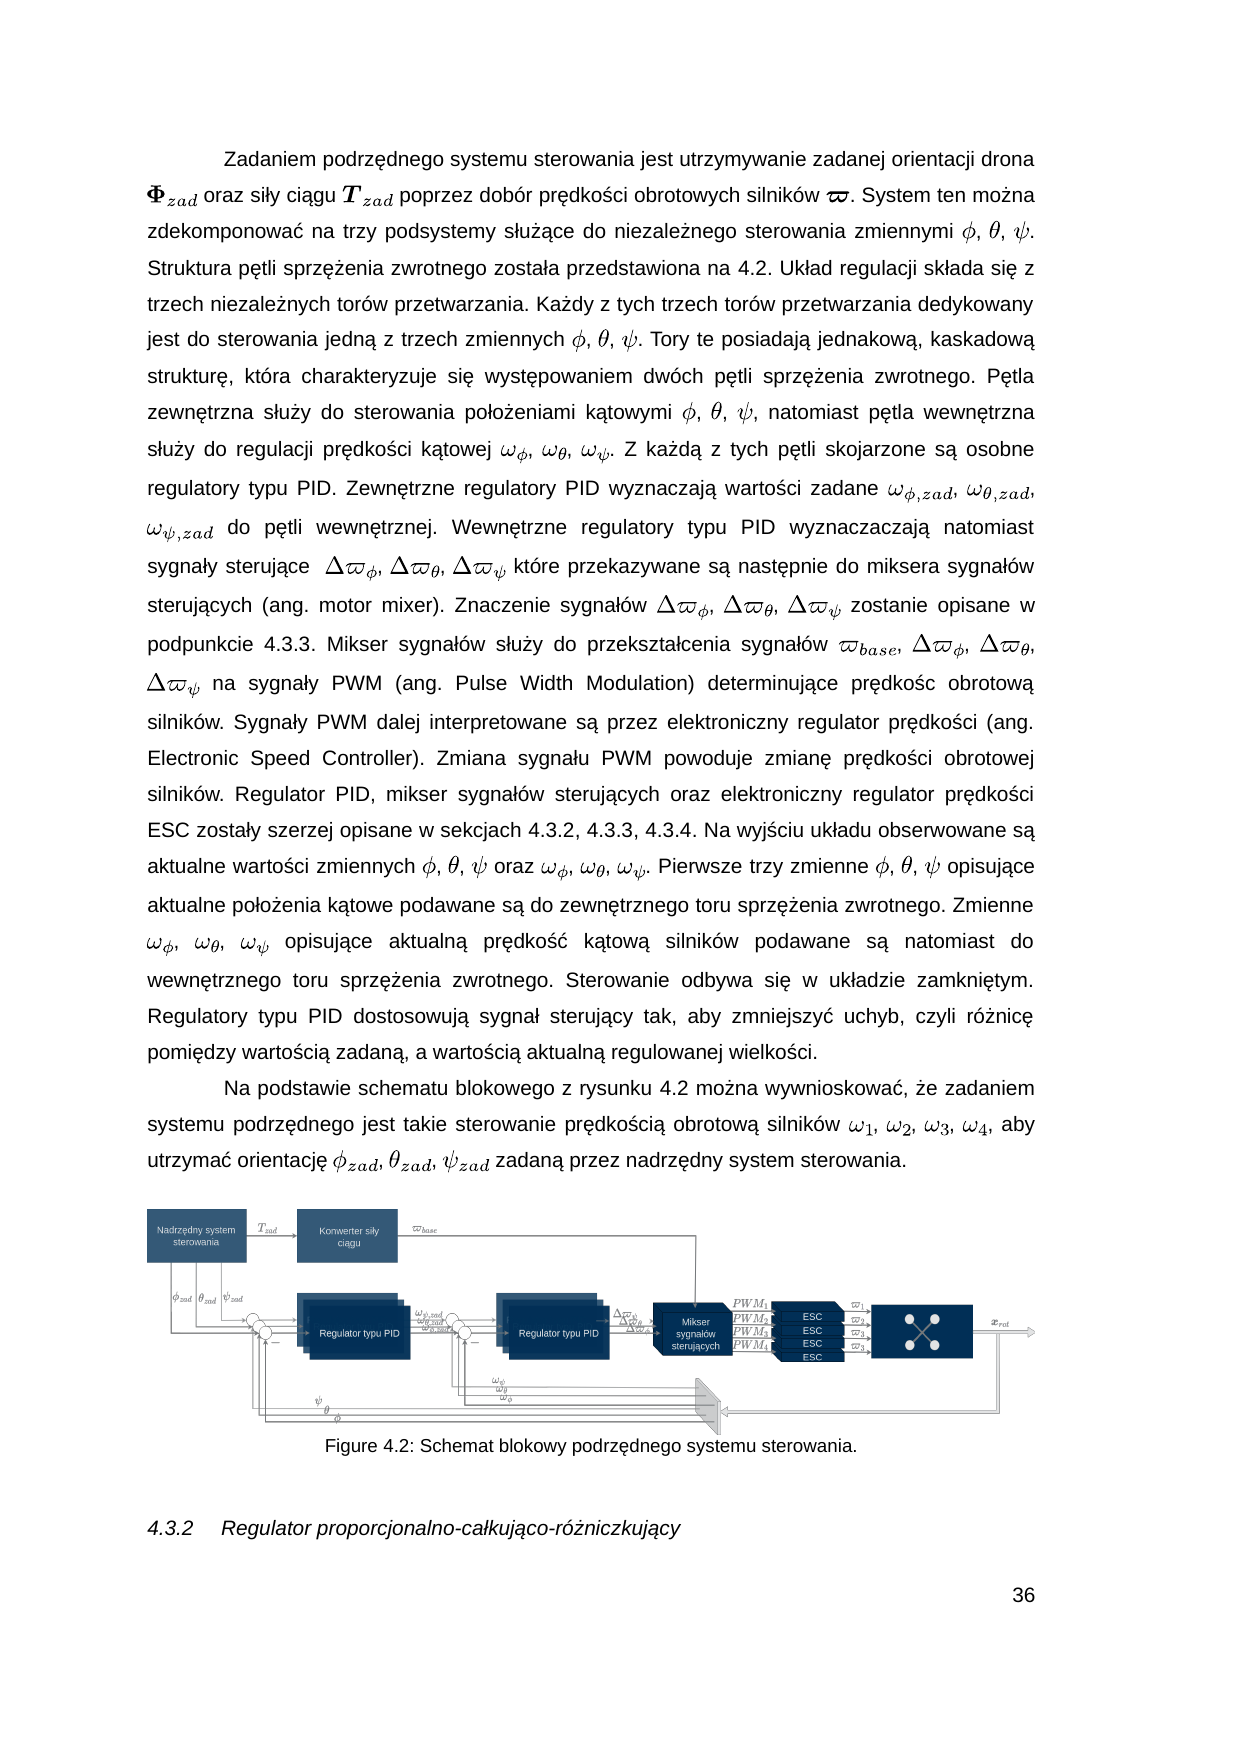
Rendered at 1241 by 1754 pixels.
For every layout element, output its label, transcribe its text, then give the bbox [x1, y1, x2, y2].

subtitle Regulator proporcjonalno-całkująco-różniczkujący [147, 1515, 1035, 1539]
text Zadaniem podrzędnego systemu sterowania jest utrzymywanie zadanej orientacji drona oraz siły ciągu poprzez dobór prędkości obrotowych silników . System ten można zdekomponować na trzy podsystemy służące do niezależnego sterowania zmiennymi , , . Struktura pętli sprzężenia zwrotnego została przedstawiona na 4.2. Układ regulacji składa się z trzech niezależnych torów przetwarzania. Każdy z tych trzech torów przetwarzania dedykowany jest do sterowania jedną z trzech zmiennych , , . Tory te posiadają jednakową, kaskadową strukturę, która charakteryzuje się występowaniem dwóch pętli sprzężenia zwrotnego. Pętla zewnętrzna służy do sterowania położeniami kątowymi , , , natomiast pętla wewnętrzna służy do regulacji prędkości kątowej , , . Z każdą z tych pętli skojarzone są osobne regulatory typu PID. Zewnętrzne regulatory PID wyznaczają wartości zadane , , do pętli wewnętrznej. Wewnętrzne regulatory typu PID wyznaczaczają natomiast sygnały sterujące , , które przekazywane są następnie do miksera sygnałów sterujących (ang. motor mixer). Znaczenie sygnałów , , zostanie opisane w podpunkcie 4.3.3. Mikser sygnałów służy do przekształcenia sygnałów , , , na sygnały PWM (ang. Pulse Width Modulation) determinujące prędkośc obrotową silników. Sygnały PWM dalej interpretowane są przez elektroniczny regulator prędkości (ang. Electronic Speed Controller). Zmiana sygnału PWM powoduje zmianę prędkości obrotowej silników. Regulator PID, mikser sygnałów sterujących oraz elektroniczny regulator prędkości ESC zostały szerzej opisane w sekcjach 4.3.2, 4.3.3, 4.3.4. Na wyjściu układu obserwowane są aktualne wartości zmiennych , , oraz , , . Pierwsze trzy zmienne , , opisujące aktualne położenia kątowe podawane są do zewnętrznego toru sprzężenia zwrotnego. Zmienne , , opisujące aktualną prędkość kątową silników podawane są natomiast do wewnętrznego toru sprzężenia zwrotnego. Sterowanie odbywa się w układzie zamkniętym. Regulatory typu PID dostosowują sygnał sterujący tak, aby zmniejszyć uchyb, czyli różnicę pomiędzy wartością zadaną, a wartością aktualną regulowanej wielkości. [147, 147, 1035, 1064]
text Na podstawie schematu blokowego z rysunku 4.2 można wywnioskować, że zadaniem systemu podrzędnego jest takie sterowanie prędkością obrotową silników , , , , aby utrzymać orientację , , zadaną przez nadrzędny system sterowania. [147, 1076, 1035, 1172]
text Figure 4.2: Schemat blokowy podrzędnego systemu sterowania. [147, 1435, 1035, 1456]
picture [147, 1209, 1035, 1435]
